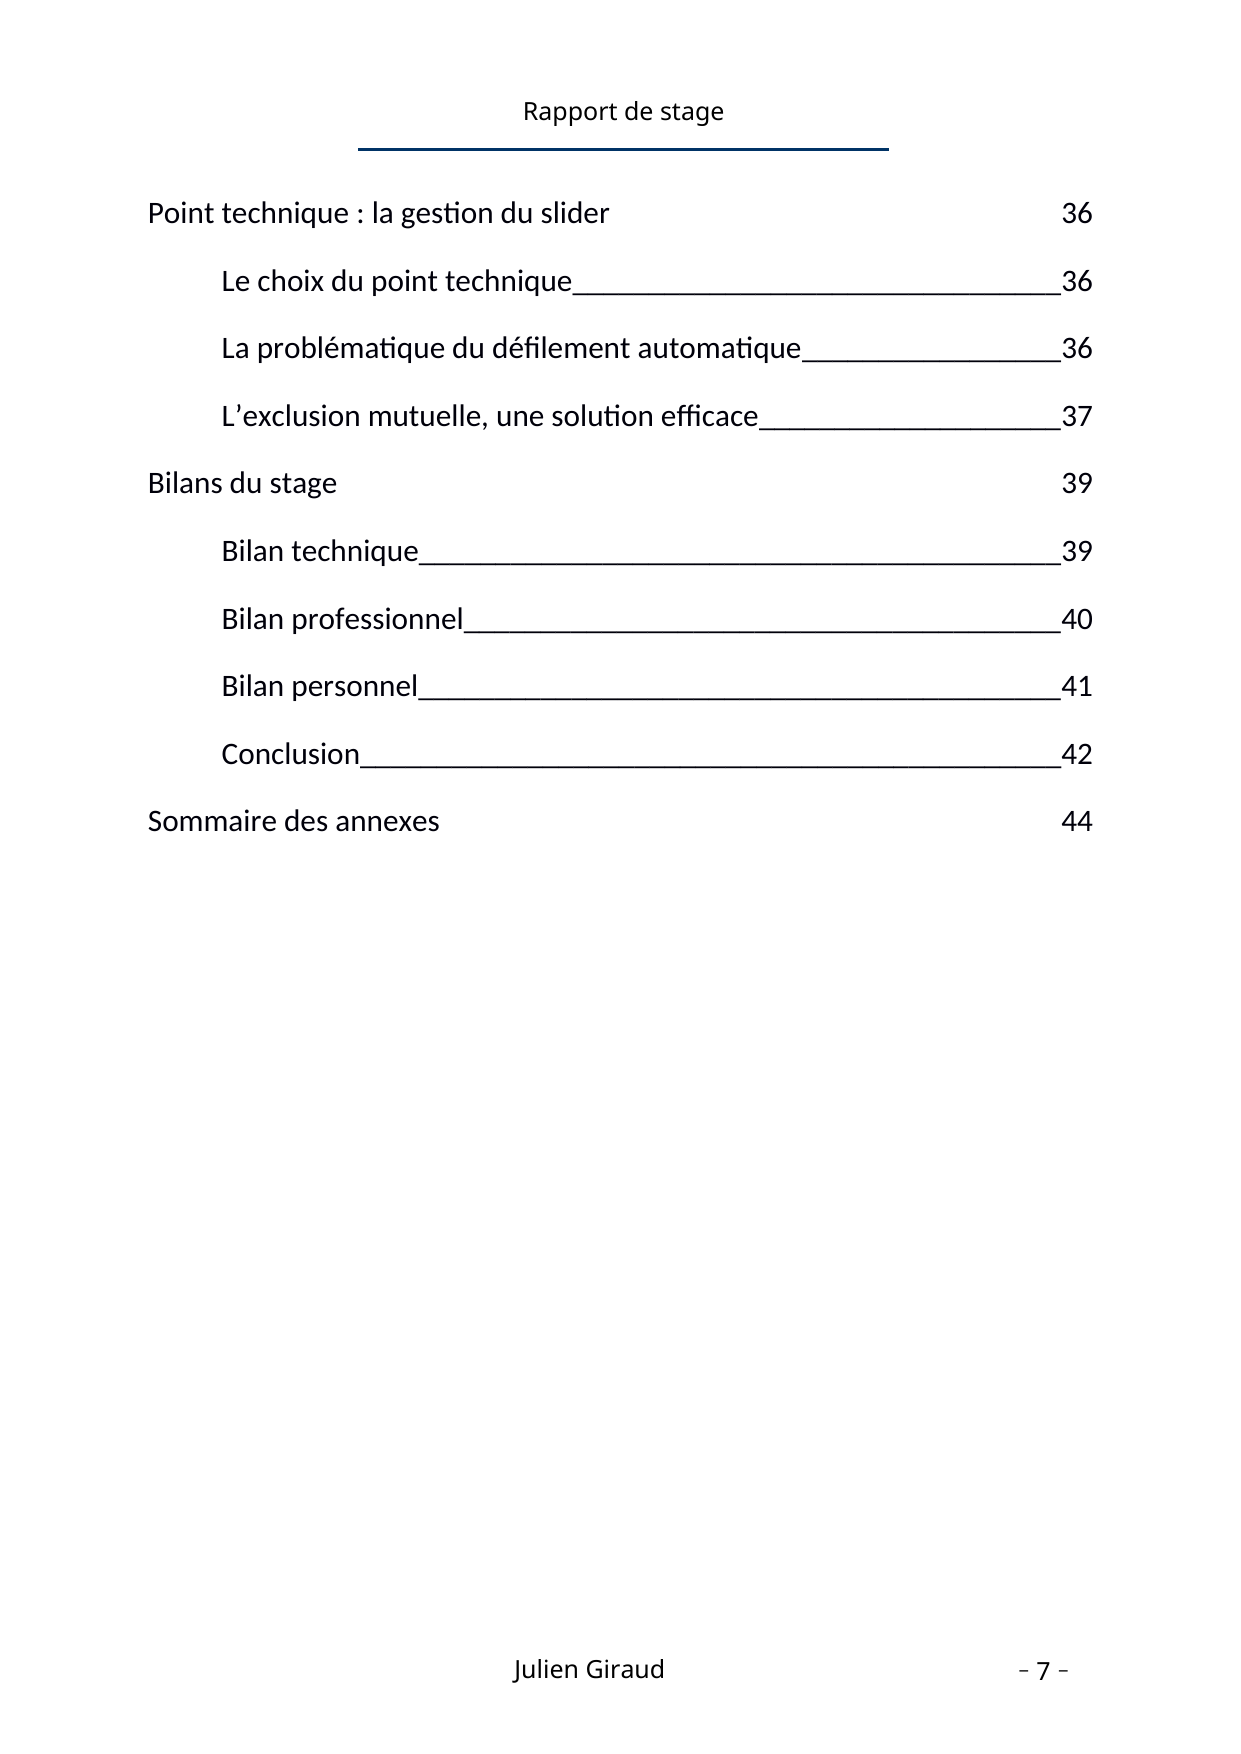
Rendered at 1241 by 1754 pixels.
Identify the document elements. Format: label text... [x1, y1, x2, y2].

text La problématique du défilement automatique 36 [221, 328, 1093, 366]
text Conclusion 42 [221, 734, 1093, 772]
text Bilans du stage 39 [148, 463, 1093, 502]
text Sommaire des annexes 44 [148, 802, 1093, 840]
text L’exclusion mutuelle, une solution efficace 37 [221, 396, 1093, 434]
text Bilan technique 39 [221, 531, 1093, 569]
text Point technique : la gestion du slider 36 [148, 193, 1093, 231]
text Le choix du point technique 36 [221, 261, 1093, 299]
text Bilan personnel 41 [221, 666, 1093, 704]
text Bilan professionnel 40 [221, 599, 1093, 637]
